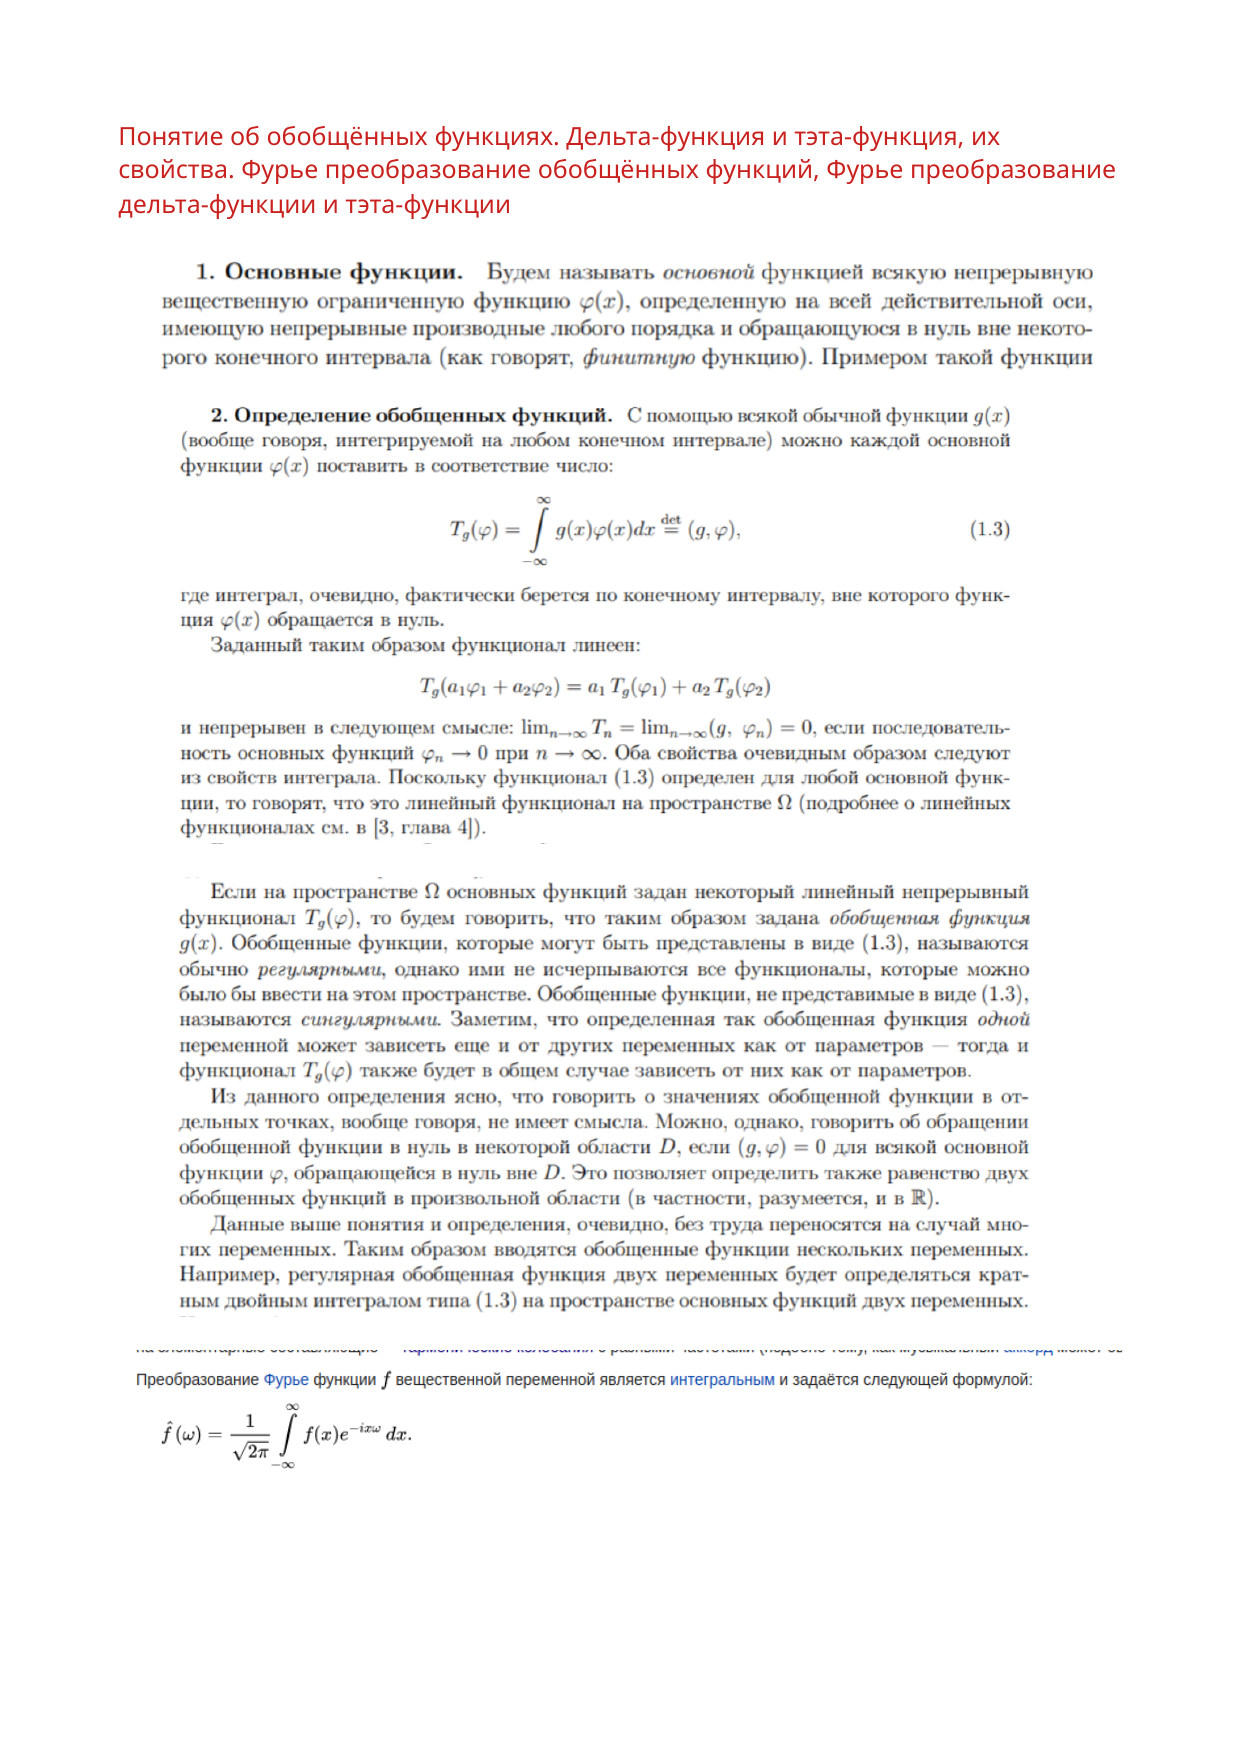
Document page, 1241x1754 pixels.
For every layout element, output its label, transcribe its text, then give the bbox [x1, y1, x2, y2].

picture [118, 406, 1123, 844]
picture [118, 877, 1123, 1317]
text Понятие об обобщённых функциях. Дельта-функция и тэта-функция, их свойства. Фурье преобразование обобщённых функций, Фурье преобразование дельта-функции и тэта-функции [118, 118, 1122, 220]
picture [118, 1350, 1123, 1477]
picture [118, 254, 1123, 372]
